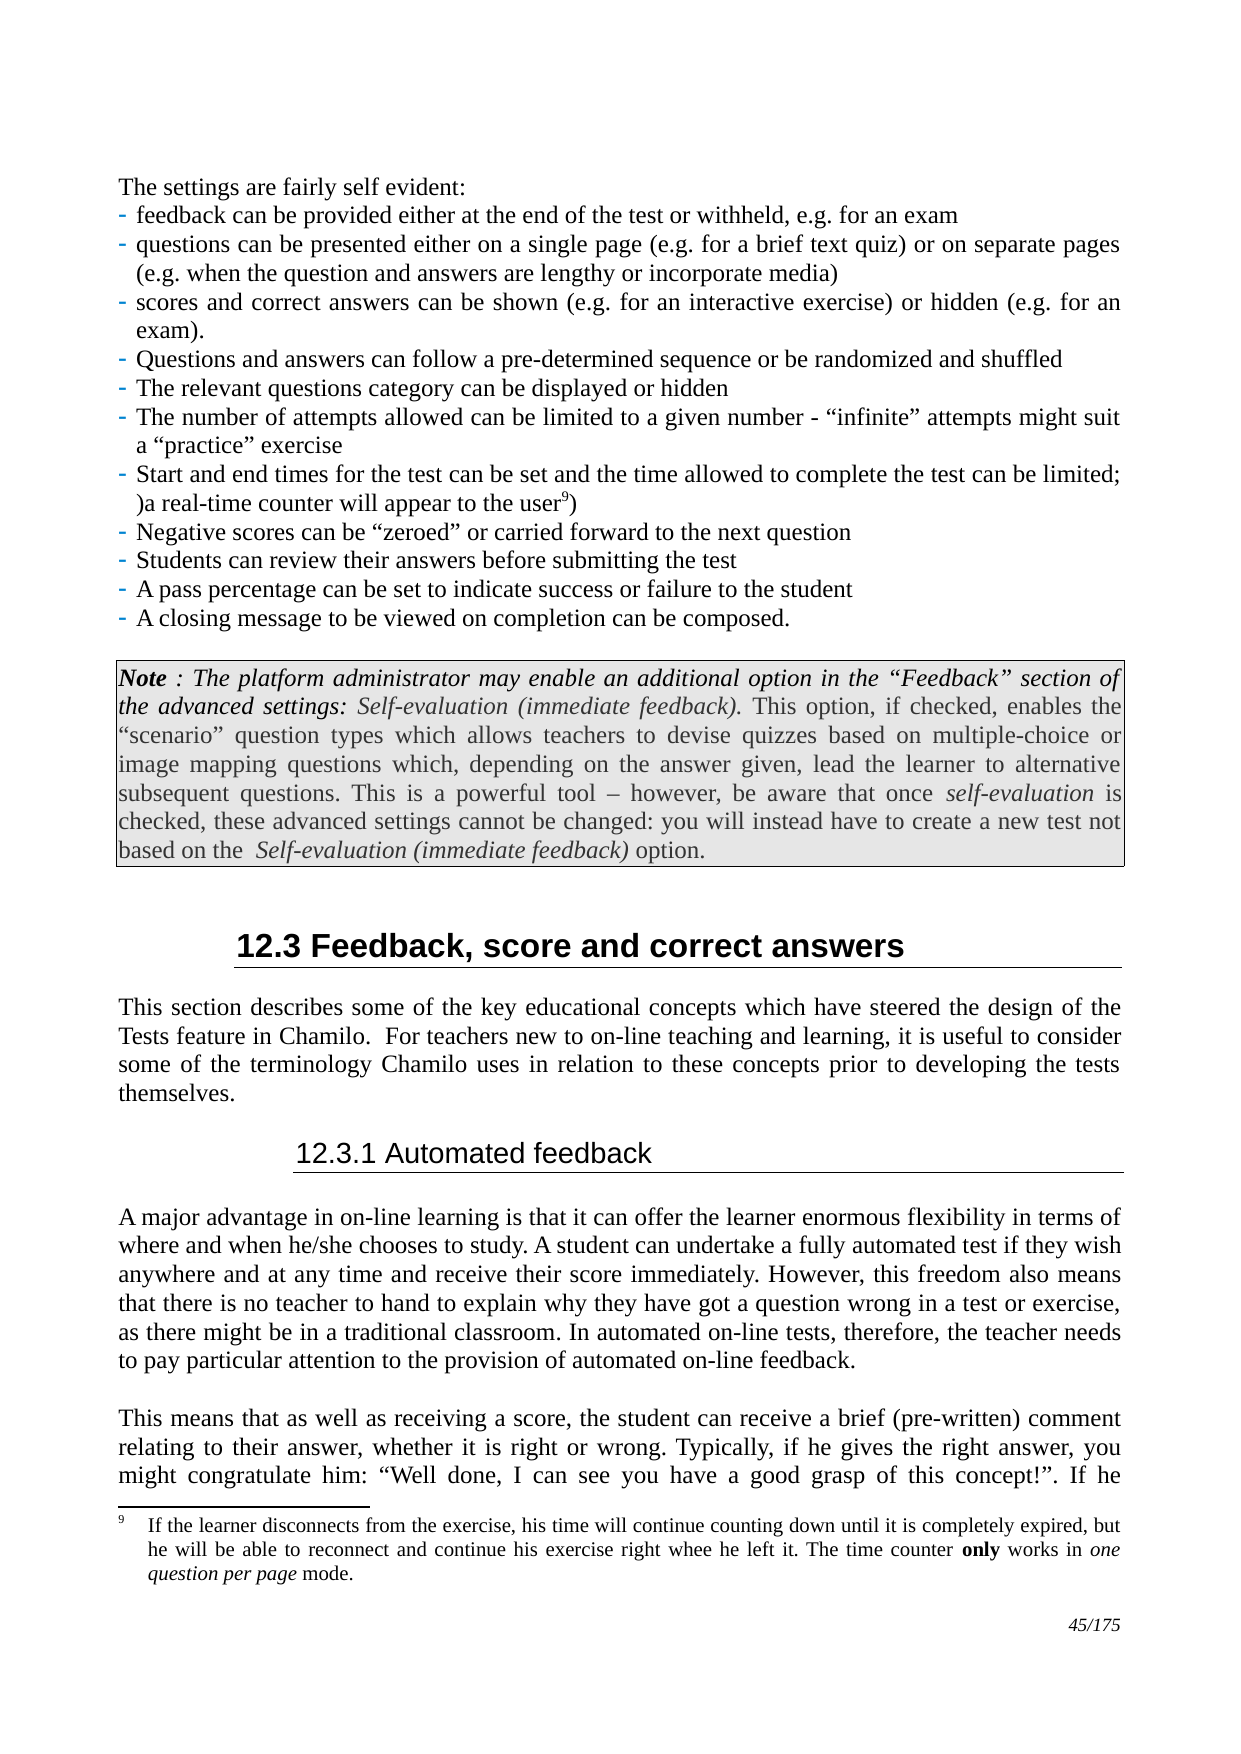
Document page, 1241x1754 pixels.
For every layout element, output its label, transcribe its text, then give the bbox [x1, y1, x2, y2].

list Questions and answers can follow a pre-determined sequence or be randomized and shuffled [118, 344, 1122, 373]
list Start and end times for the test can be set and the time allowed to complete the test can be limited; )a real-time counter will appear to the user) [118, 459, 1122, 517]
subtitle Feedback, score and correct answers [234, 926, 1122, 967]
list The number of attempts allowed can be limited to a given number - “infinite” attempts might suit a “practice” exercise [118, 402, 1122, 459]
text The settings are fairly self evident: [118, 172, 1122, 200]
list The relevant questions category can be displayed or hidden [118, 373, 1122, 402]
list scores and correct answers can be shown (e.g. for an interactive exercise) or hidden (e.g. for an exam). [118, 287, 1122, 344]
text This section describes some of the key educational concepts which have steered the design of the Tests feature in Chamilo. For teachers new to on-line teaching and learning, it is useful to consider some of the terminology Chamilo uses in relation to these concepts prior to developing the tests themselves. [118, 992, 1122, 1107]
list A pass percentage can be set to indicate success or failure to the student [118, 574, 1122, 603]
list Negative scores can be “zeroed” or carried forward to the next question [118, 517, 1122, 545]
text A major advantage in on-line learning is that it can offer the learner enormous flexibility in terms of where and when he/she chooses to study. A student can undertake a fully automated test if they wish anywhere and at any time and receive their score immediately. However, this freedom also means that there is no teacher to hand to explain why they have got a question wrong in a test or exercise, as there might be in a traditional classroom. In automated on-line tests, therefore, the teacher needs to pay particular attention to the provision of automated on-line feedback. [118, 1202, 1122, 1374]
list feedback can be provided either at the end of the test or withheld, e.g. for an exam [118, 200, 1122, 229]
list If the learner disconnects from the exercise, his time will continue counting down until it is completely expired, but he will be able to reconnect and continue his exercise right whee he left it. The time counter only works in one question per page mode. [118, 1513, 1122, 1585]
text This means that as well as receiving a score, the student can receive a brief (pre-written) comment relating to their answer, whether it is right or wrong. Typically, if he gives the right answer, you might congratulate him: “Well done, I can see you have a good grasp of this concept!”. If he [118, 1403, 1122, 1489]
subtitle Automated feedback [293, 1136, 1124, 1172]
text Note : The platform administrator may enable an additional option in the “Feedback” section of the advanced settings: Self-evaluation (immediate feedback). This option, if checked, enables the “scenario” question types which allows teachers to devise quizzes based on multiple-choice or image mapping questions which, depending on the answer given, lead the learner to alternative subsequent questions. This is a powerful tool – however, be aware that once self-evaluation is checked, these advanced settings cannot be changed: you will instead have to create a new test not based on the Self-evaluation (immediate feedback) option. [117, 661, 1124, 866]
list Students can review their answers before submitting the test [118, 545, 1122, 574]
list questions can be presented either on a single page (e.g. for a brief text quiz) or on separate pages (e.g. when the question and answers are lengthy or incorporate media) [118, 229, 1122, 287]
list A closing message to be viewed on completion can be composed. [118, 603, 1122, 632]
